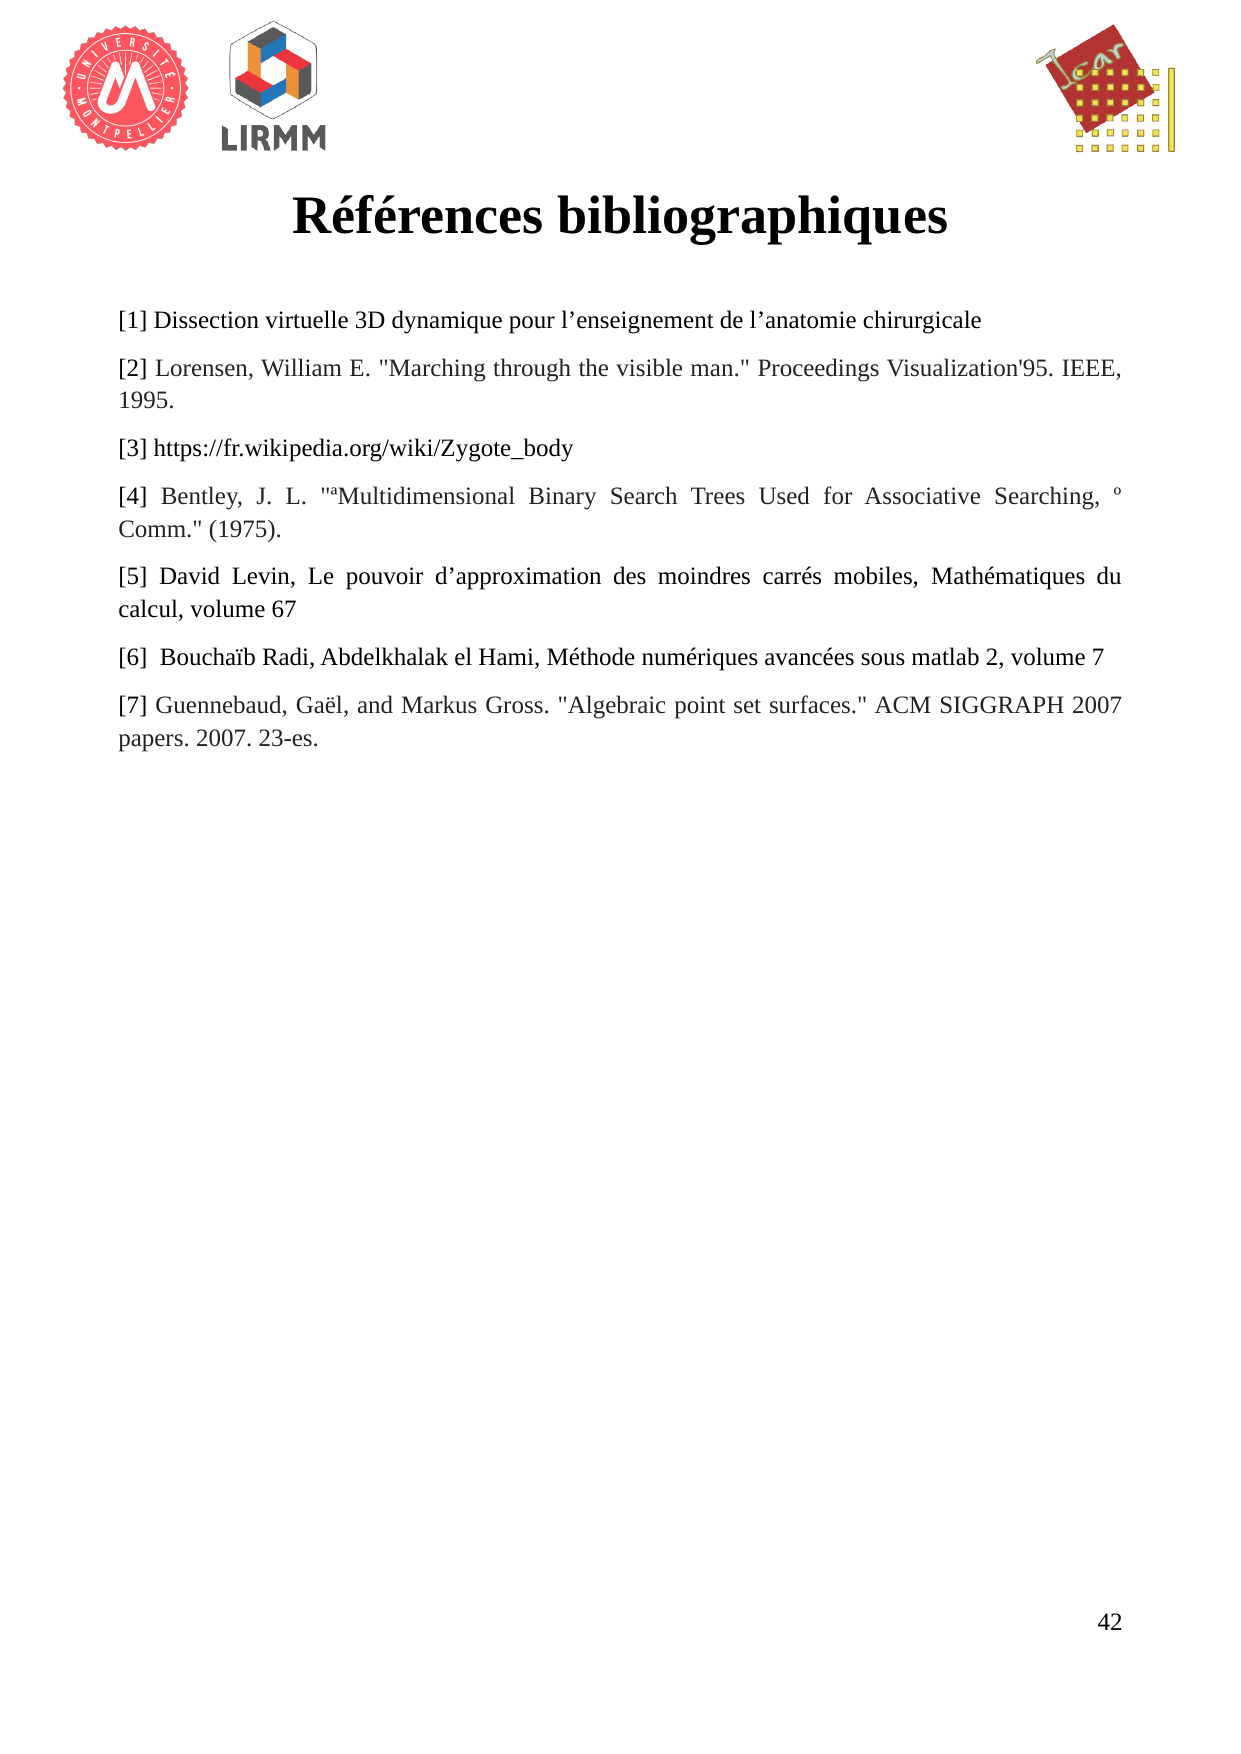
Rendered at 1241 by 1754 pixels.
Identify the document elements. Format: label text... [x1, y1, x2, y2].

picture [1025, 6, 1177, 154]
text [2] Lorensen, William E. "Marching through the visible man." Proceedings Visualization'95. IEEE, 1995. [118, 353, 1122, 414]
text [1] Dissection virtuelle 3D dynamique pour l’enseignement de l’anatomie chirurgicale [118, 305, 1122, 334]
text [3] https://fr.wikipedia.org/wiki/Zygote_body [118, 433, 1122, 462]
text [4] Bentley, J. L. "ªMultidimensional Binary Search Trees Used for Associative Searching, º Comm." (1975). [118, 481, 1122, 543]
text [5] David Levin, Le pouvoir d’approximation des moindres carrés mobiles, Mathématiques du calcul, volume 67 [118, 561, 1122, 623]
picture [203, 16, 343, 155]
text [6] Bouchaïb Radi, Abdelkhalak el Hami, Méthode numériques avancées sous matlab 2, volume 7 [118, 642, 1122, 671]
subtitle Références bibliographiques [118, 183, 1122, 245]
text [7] Guennebaud, Gaël, and Markus Gross. "Algebraic point set surfaces." ACM SIGGRAPH 2007 papers. 2007. 23-es. [118, 690, 1122, 751]
picture [57, 13, 201, 156]
